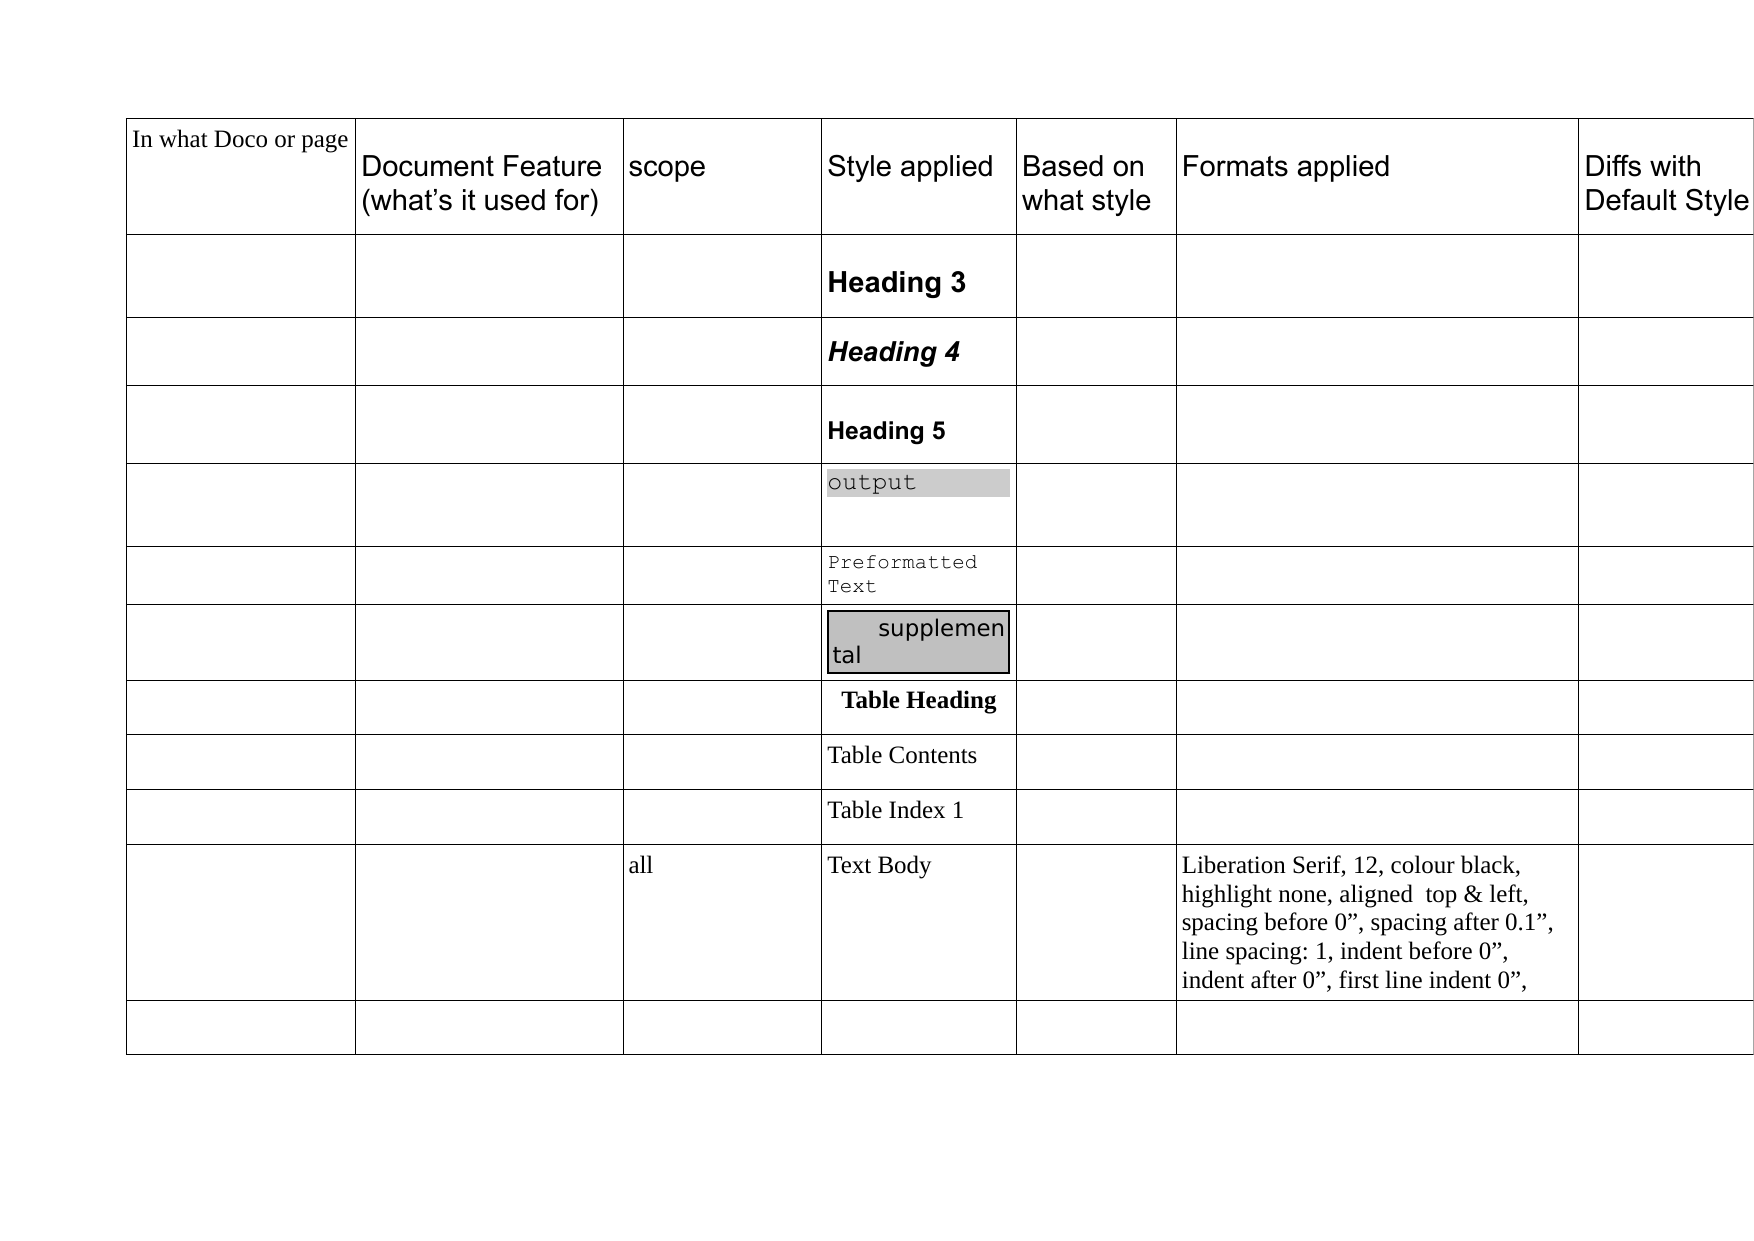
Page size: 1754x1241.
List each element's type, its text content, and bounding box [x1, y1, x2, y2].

table_header scope [624, 119, 821, 234]
table_cell [1177, 605, 1578, 679]
table_cell [1177, 235, 1578, 317]
table_cell Table Index 1 [822, 790, 1016, 844]
table_cell [1579, 464, 1753, 546]
table_cell [1177, 464, 1578, 546]
table_cell [1017, 605, 1176, 679]
table_cell [1579, 681, 1753, 734]
table_cell [1017, 681, 1176, 734]
table_cell [1177, 386, 1578, 463]
table_cell [356, 386, 623, 463]
table_cell [1177, 681, 1578, 734]
table_cell [1177, 790, 1578, 844]
table_header Style applied [822, 119, 1016, 234]
table_cell [356, 735, 623, 789]
table_cell [1579, 790, 1753, 844]
table_cell [1579, 386, 1753, 463]
table_cell Heading 4 [822, 318, 1016, 385]
table_cell [127, 464, 355, 546]
table_cell [127, 547, 355, 604]
table_cell output [822, 464, 1016, 546]
table_header Formats applied [1177, 119, 1578, 234]
table_cell [127, 386, 355, 463]
table_cell [127, 681, 355, 734]
table_cell [1017, 386, 1176, 463]
table_cell [127, 735, 355, 789]
table_cell supplemental [822, 605, 1016, 679]
table_cell [1177, 735, 1578, 789]
table_header Document Feature (what’s it used for) [356, 119, 623, 234]
table_cell [127, 318, 355, 385]
table_cell [1017, 547, 1176, 604]
table_cell [1017, 464, 1176, 546]
table_cell [624, 605, 821, 679]
table_cell [1579, 318, 1753, 385]
table_cell [1579, 845, 1753, 999]
table_cell all [624, 845, 821, 999]
table_cell [1177, 318, 1578, 385]
table_cell Text Body [822, 845, 1016, 999]
table_cell [356, 845, 623, 999]
table_cell [1017, 735, 1176, 789]
table_cell [1579, 1001, 1753, 1054]
table_cell [127, 790, 355, 844]
table_cell [127, 235, 355, 317]
table_cell Table Heading [822, 681, 1016, 734]
table_cell [1017, 845, 1176, 999]
table_cell [1177, 547, 1578, 604]
table_cell [1017, 318, 1176, 385]
table_cell [356, 547, 623, 604]
table_cell [356, 605, 623, 679]
table_header Based on what style [1017, 119, 1176, 234]
table_cell [624, 547, 821, 604]
table_cell [1579, 547, 1753, 604]
table_cell [356, 1001, 623, 1054]
table_cell [1177, 1001, 1578, 1054]
table_cell [624, 386, 821, 463]
table_cell [624, 1001, 821, 1054]
table_cell [356, 318, 623, 385]
table_cell [356, 235, 623, 317]
table_cell Heading 5 [822, 386, 1016, 463]
table_cell [356, 790, 623, 844]
table_cell [624, 790, 821, 844]
table_cell [356, 681, 623, 734]
table_cell [1017, 1001, 1176, 1054]
table_cell [822, 1001, 1016, 1054]
table_cell [1017, 235, 1176, 317]
table_cell [1579, 735, 1753, 789]
table_cell [127, 1001, 355, 1054]
table_header Diffs with Default Style [1579, 119, 1753, 234]
table_cell Preformatted Text [822, 547, 1016, 604]
table_cell [624, 681, 821, 734]
table_cell [1017, 790, 1176, 844]
table_cell [127, 845, 355, 999]
table_cell [127, 605, 355, 679]
table_cell [624, 464, 821, 546]
table_cell Liberation Serif, 12, colour black, highlight none, aligned top & left, spacing before 0”, spacing after 0.1”, line spacing: 1, indent before 0”, indent after 0”, first line indent 0”, [1177, 845, 1578, 999]
table_cell [624, 235, 821, 317]
table_cell Heading 3 [822, 235, 1016, 317]
table_cell [624, 735, 821, 789]
table_cell [1579, 235, 1753, 317]
table_cell [356, 464, 623, 546]
table_cell [624, 318, 821, 385]
table_cell [1579, 605, 1753, 679]
table_cell Table Contents [822, 735, 1016, 789]
table_header In what Doco or page [127, 119, 355, 234]
